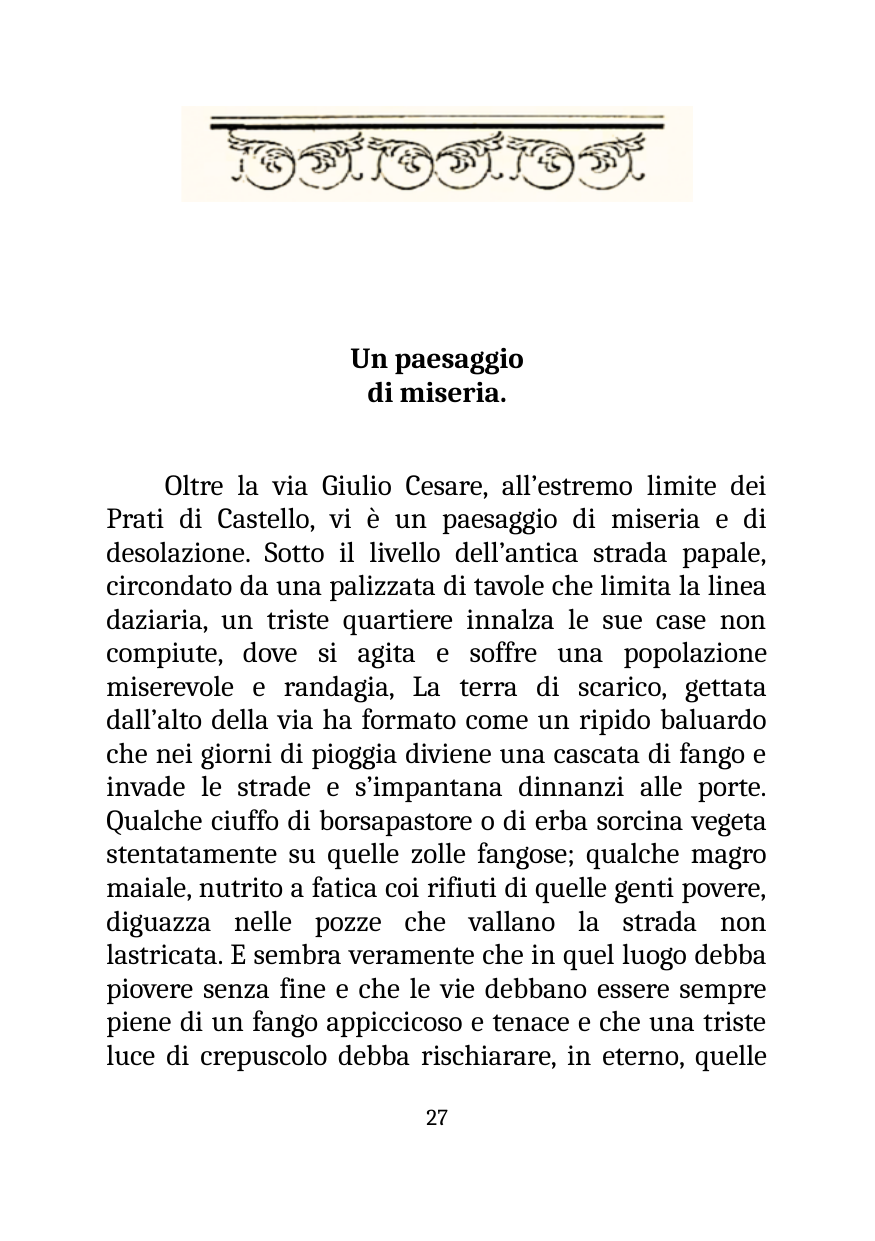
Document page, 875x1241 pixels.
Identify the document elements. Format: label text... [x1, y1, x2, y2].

picture [181, 106, 693, 202]
text Oltre la via Giulio Cesare, all’estremo limite dei Prati di Castello, vi è un paesaggio di miseria e di desolazione. Sotto il livello dell’antica strada papale, circondato da una palizzata di tavole che limita la linea daziaria, un triste quartiere innalza le sue case non compiute, dove si agita e soffre una popolazione miserevole e randagia, La terra di scarico, gettata dall’alto della via ha formato come un ripido baluardo che nei giorni di pioggia diviene una cascata di fango e invade le strade e s’impantana dinnanzi alle porte. Qualche ciuffo di borsapastore o di erba sorcina vegeta stentatamente su quelle zolle fangose; qualche magro maiale, nutrito a fatica coi rifiuti di quelle genti povere, diguazza nelle pozze che vallano la strada non lastricata. E sembra veramente che in quel luogo debba piovere senza fine e che le vie debbano essere sempre piene di un fango appiccicoso e tenace e che una triste luce di crepuscolo debba rischiarare, in eterno, quelle [106, 469, 768, 1072]
subtitle Un paesaggio di miseria. [106, 342, 768, 409]
